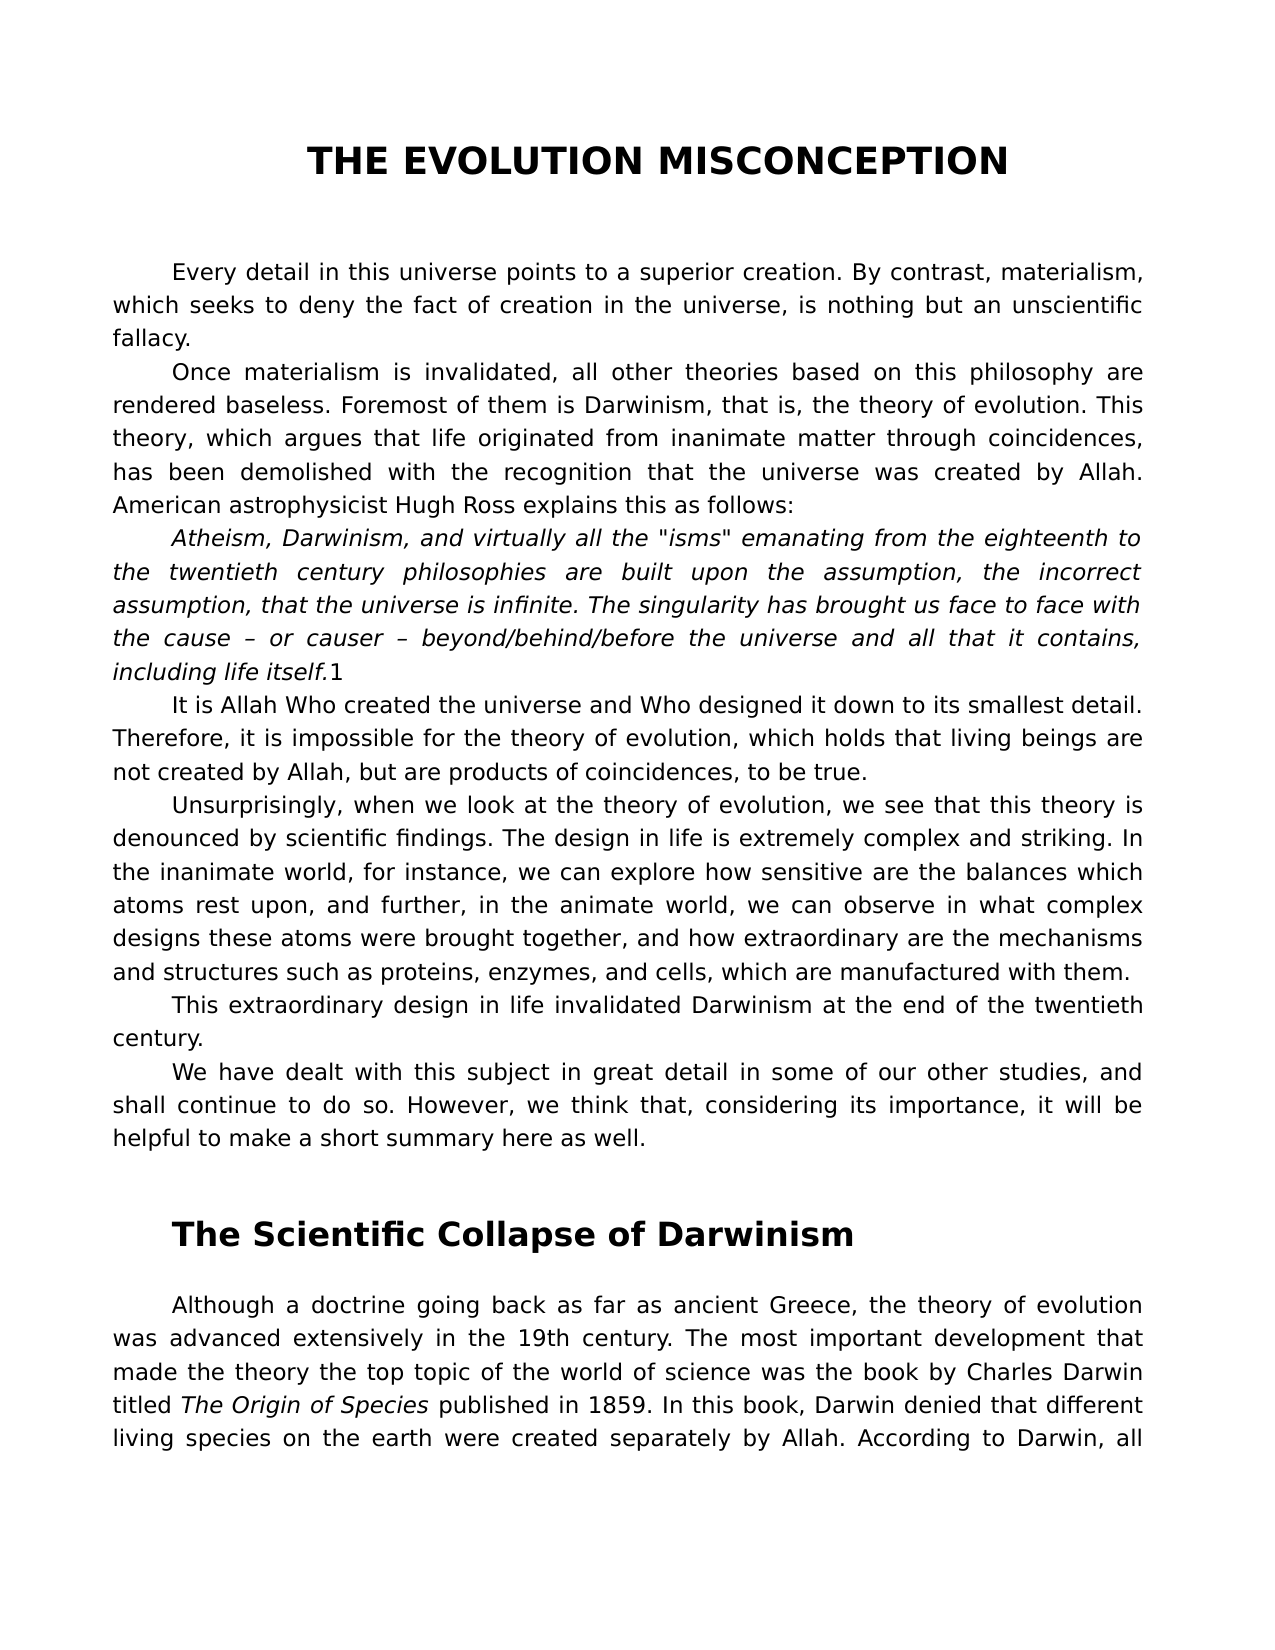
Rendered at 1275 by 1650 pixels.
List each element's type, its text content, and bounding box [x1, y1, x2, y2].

text The Scientific Collapse of Darwinism [112, 1220, 1145, 1253]
text It is Allah Who created the universe and Who designed it down to its smallest detail. Therefore, it is impossible for the theory of evolution, which holds that living beings are not created by Allah, but are products of coincidences, to be true. [112, 687, 1145, 787]
text Once materialism is invalidated, all other theories based on this philosophy are rendered baseless. Foremost of them is Darwinism, that is, the theory of evolution. This theory, which argues that life originated from inanimate matter through coincidences, has been demolished with the recognition that the universe was created by Allah. American astrophysicist Hugh Ross explains this as follows: [112, 353, 1145, 520]
text We have dealt with this subject in great detail in some of our other studies, and shall continue to do so. However, we think that, considering its importance, it will be helpful to make a short summary here as well. [112, 1053, 1145, 1153]
text Although a doctrine going back as far as ancient Greece, the theory of evolution was advanced extensively in the 19th century. The most important development that made the theory the top topic of the world of science was the book by Charles Darwin titled The Origin of Species published in 1859. In this book, Darwin denied that different living species on the earth were created separately by Allah. According to Darwin, all [112, 1287, 1145, 1453]
text Atheism, Darwinism, and virtually all the "isms" emanating from the eighteenth to the twentieth century philosophies are built upon the assumption, the incorrect assumption, that the universe is infinite. The singularity has brought us face to face with the cause – or causer – beyond/behind/before the universe and all that it contains, including life itself.1 [112, 520, 1145, 687]
text This extraordinary design in life invalidated Darwinism at the end of the twentieth century. [112, 987, 1145, 1053]
text Every detail in this universe points to a superior creation. By contrast, materialism, which seeks to deny the fact of creation in the universe, is nothing but an unscientific fallacy. [112, 253, 1145, 353]
text THE EVOLUTION MISCONCEPTION [112, 148, 1145, 181]
text Unsurprisingly, when we look at the theory of evolution, we see that this theory is denounced by scientific findings. The design in life is extremely complex and striking. In the inanimate world, for instance, we can explore how sensitive are the balances which atoms rest upon, and further, in the animate world, we can observe in what complex designs these atoms were brought together, and how extraordinary are the mechanisms and structures such as proteins, enzymes, and cells, which are manufactured with them. [112, 787, 1145, 987]
